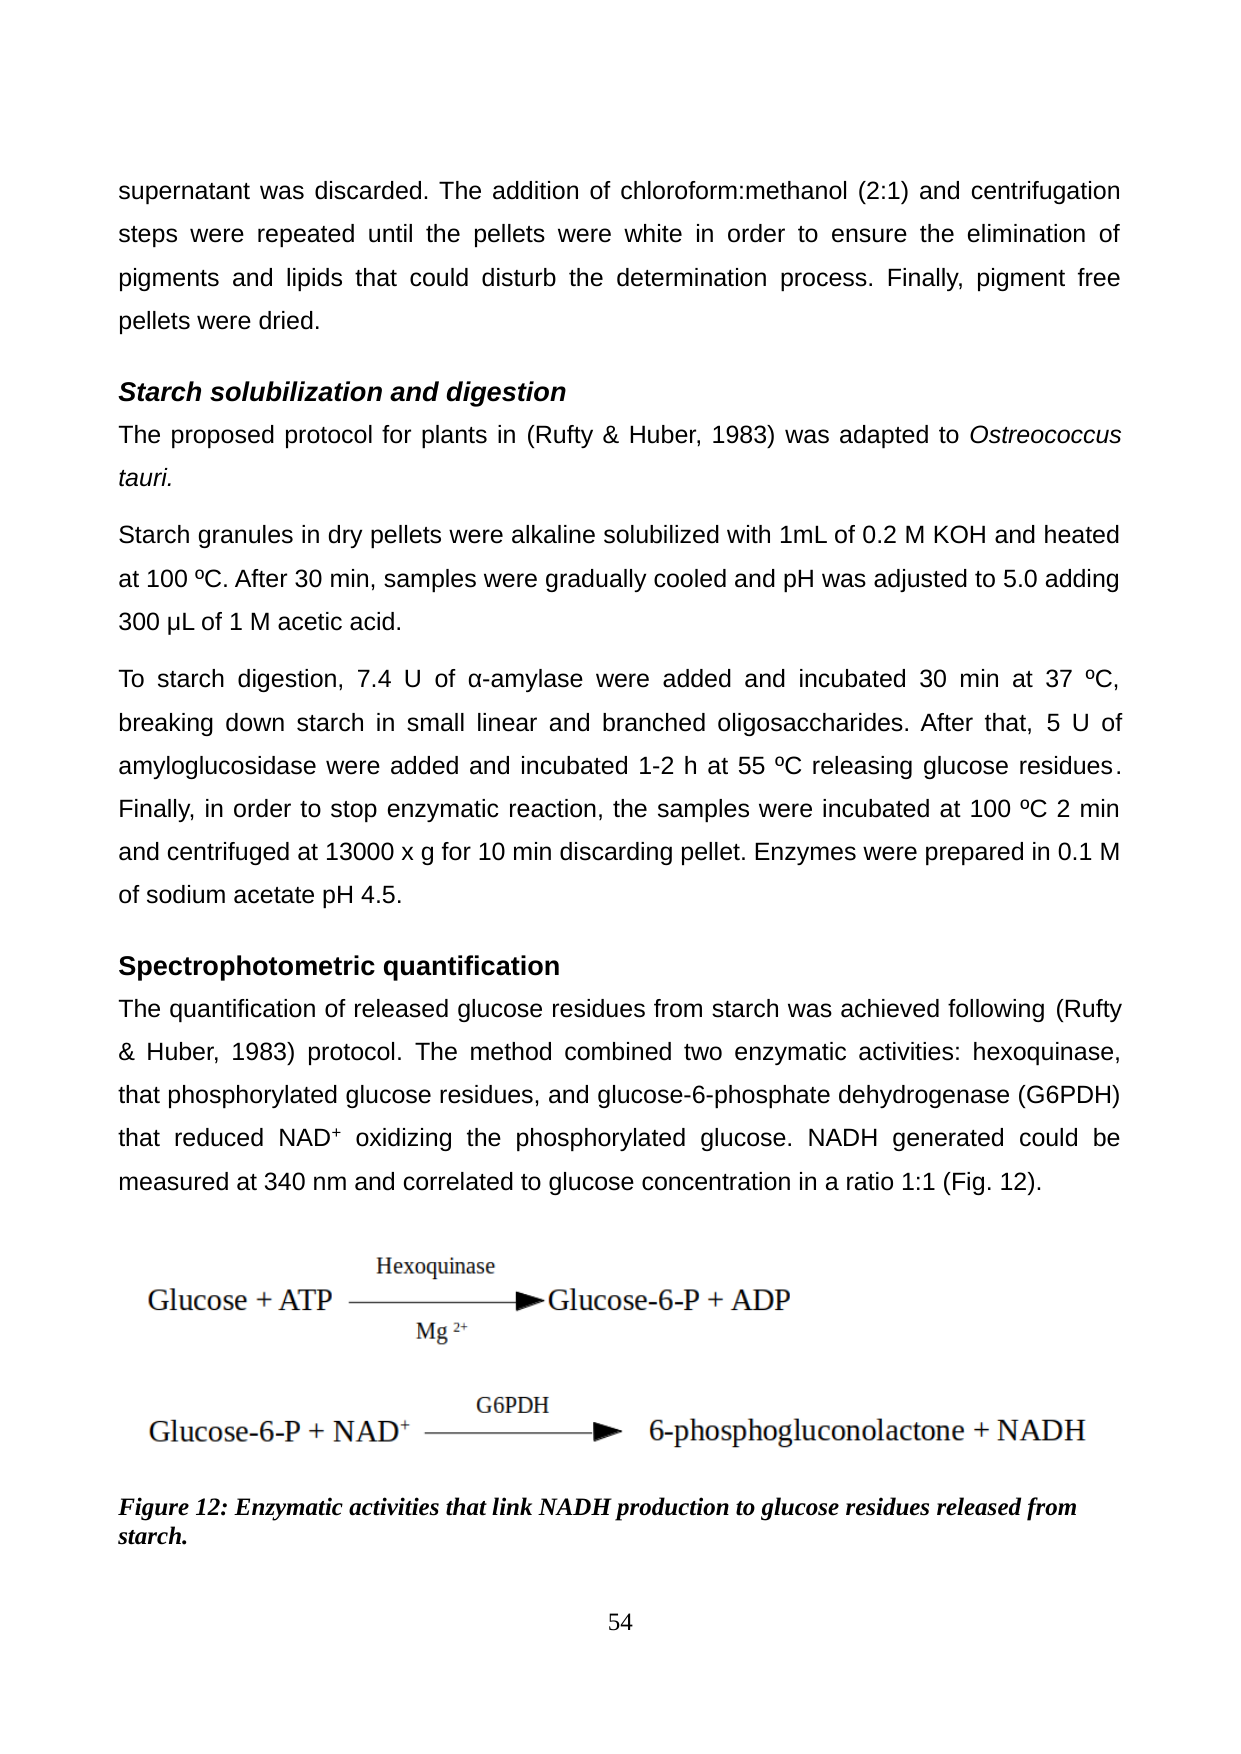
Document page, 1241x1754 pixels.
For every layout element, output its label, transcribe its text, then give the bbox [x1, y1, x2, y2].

picture [118, 1238, 1123, 1493]
text Figure 12: Enzymatic activities that link NADH production to glucose residues released from starch. [118, 1493, 1122, 1550]
subtitle Spectrophotometric quantification [118, 950, 1122, 982]
text Starch granules in dry pellets were alkaline solubilized with 1mL of 0.2 M KOH and heated at 100 ºC. After 30 min, samples were gradually cooled and pH was adjusted to 5.0 adding 300 μL of 1 M acetic acid. [118, 521, 1122, 636]
text The proposed protocol for plants in (Rufty & Huber, 1983)⁠ was adapted to Ostreococcus tauri. [118, 420, 1122, 492]
text The quantification of released glucose residues from starch was achieved following (Rufty & Huber, 1983)⁠ protocol. The method combined two enzymatic activities: hexoquinase, that phosphorylated glucose residues, and glucose-6-phosphate dehydrogenase (G6PDH) that reduced NAD+ oxidizing the phosphorylated glucose. NADH generated could be measured at 340 nm and correlated to glucose concentration in a ratio 1:1 (Fig. 12). [118, 994, 1122, 1195]
subtitle Starch solubilization and digestion [118, 376, 1122, 407]
text To starch digestion, 7.4 U of α-amylase were added and incubated 30 min at 37 ºC, breaking down starch in small linear and branched oligosaccharides. After that, 5 U of amyloglucosidase were added and incubated 1-2 h at 55 ºC releasing glucose residues. Finally, in order to stop enzymatic reaction, the samples were incubated at 100 ºC 2 min and centrifuged at 13000 x g for 10 min discarding pellet. Enzymes were prepared in 0.1 M of sodium acetate pH 4.5. [118, 664, 1122, 909]
text supernatant was discarded. The addition of chloroform:methanol (2:1) and centrifugation steps were repeated until the pellets were white in order to ensure the elimination of pigments and lipids that could disturb the determination process. Finally, pigment free pellets were dried. [118, 176, 1122, 334]
